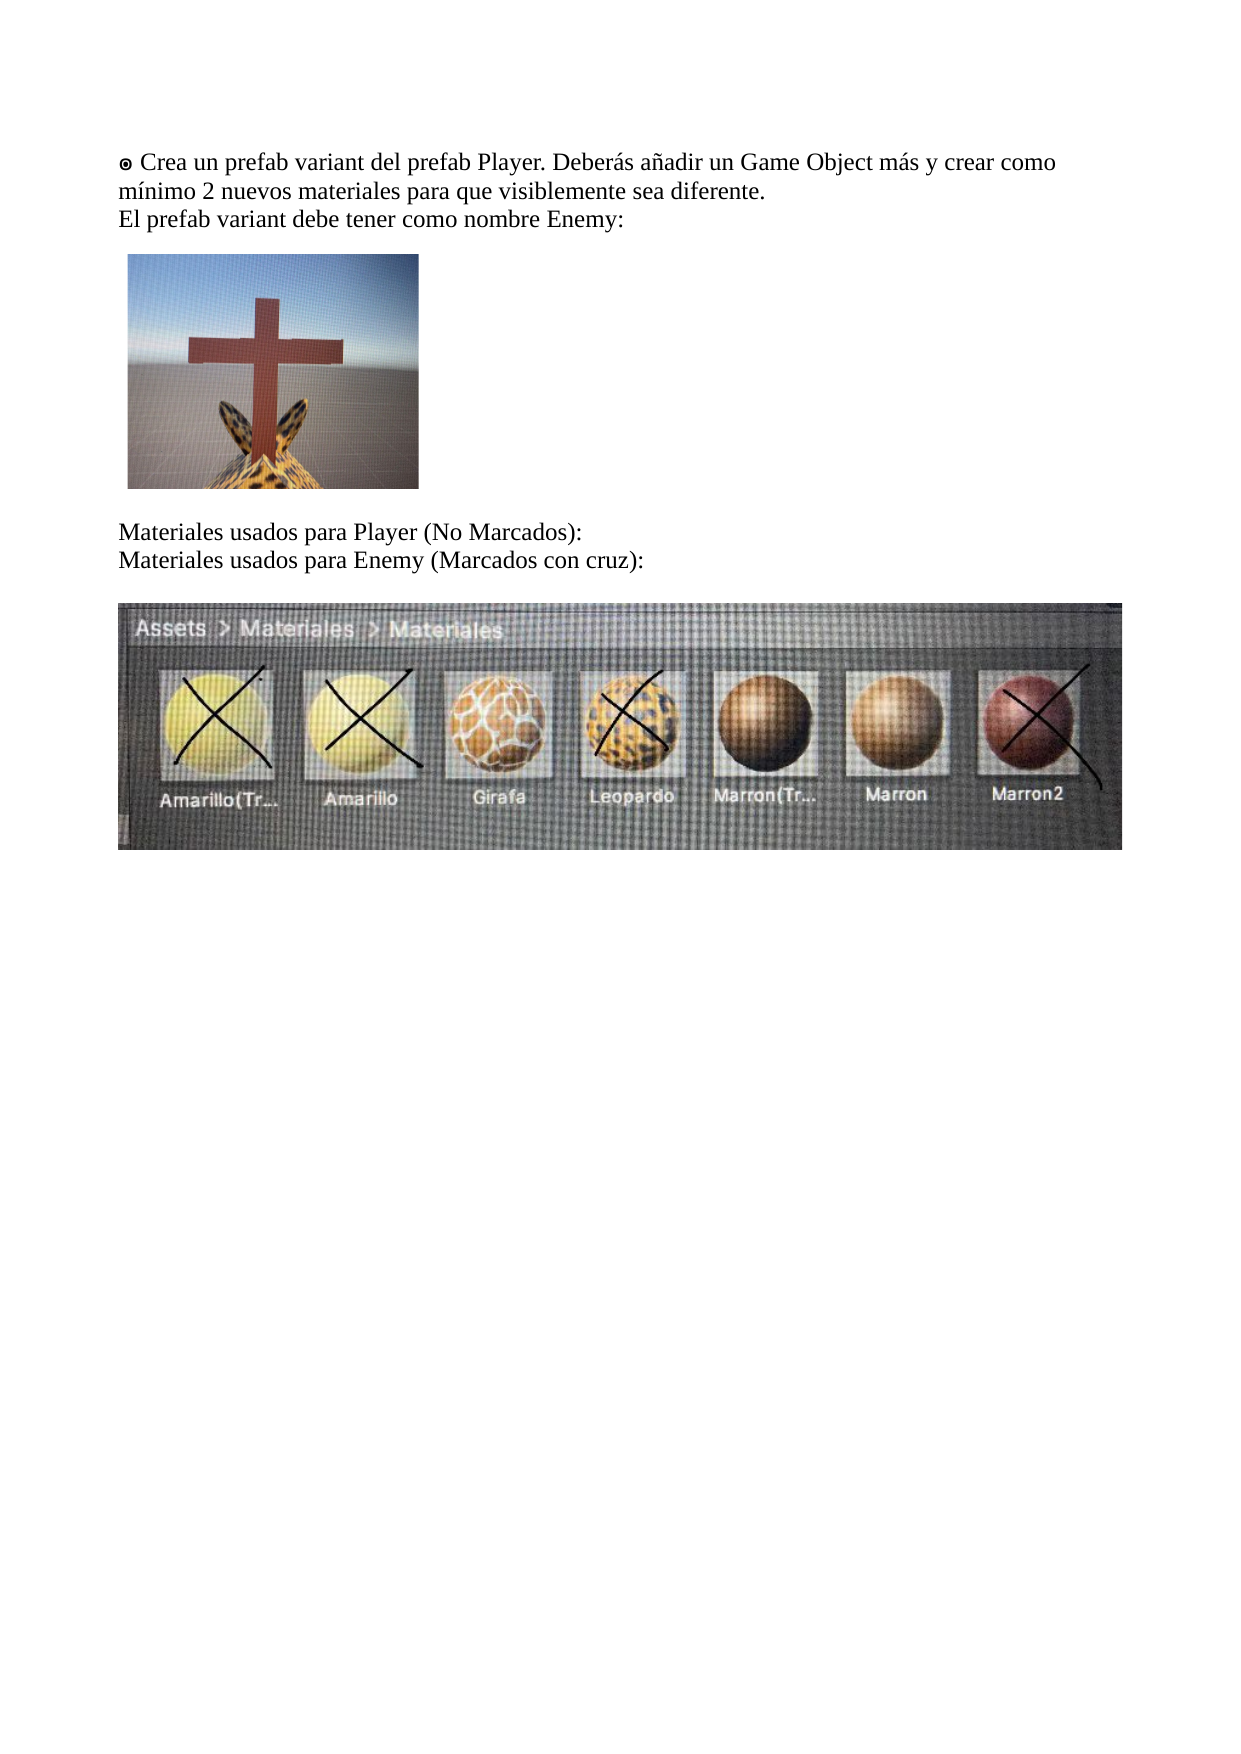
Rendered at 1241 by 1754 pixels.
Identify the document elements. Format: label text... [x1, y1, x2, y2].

text El prefab variant debe tener como nombre Enemy: [118, 204, 1122, 233]
text Materiales usados para Player (No Marcados): [118, 517, 1122, 546]
picture [118, 603, 1123, 850]
text ๏ Crea un prefab variant del prefab Player. Deberás añadir un Game Object más y crear como mínimo 2 nuevos materiales para que visiblemente sea diferente. [118, 147, 1122, 204]
picture [127, 254, 419, 489]
text Materiales usados para Enemy (Marcados con cruz): [118, 546, 1122, 574]
